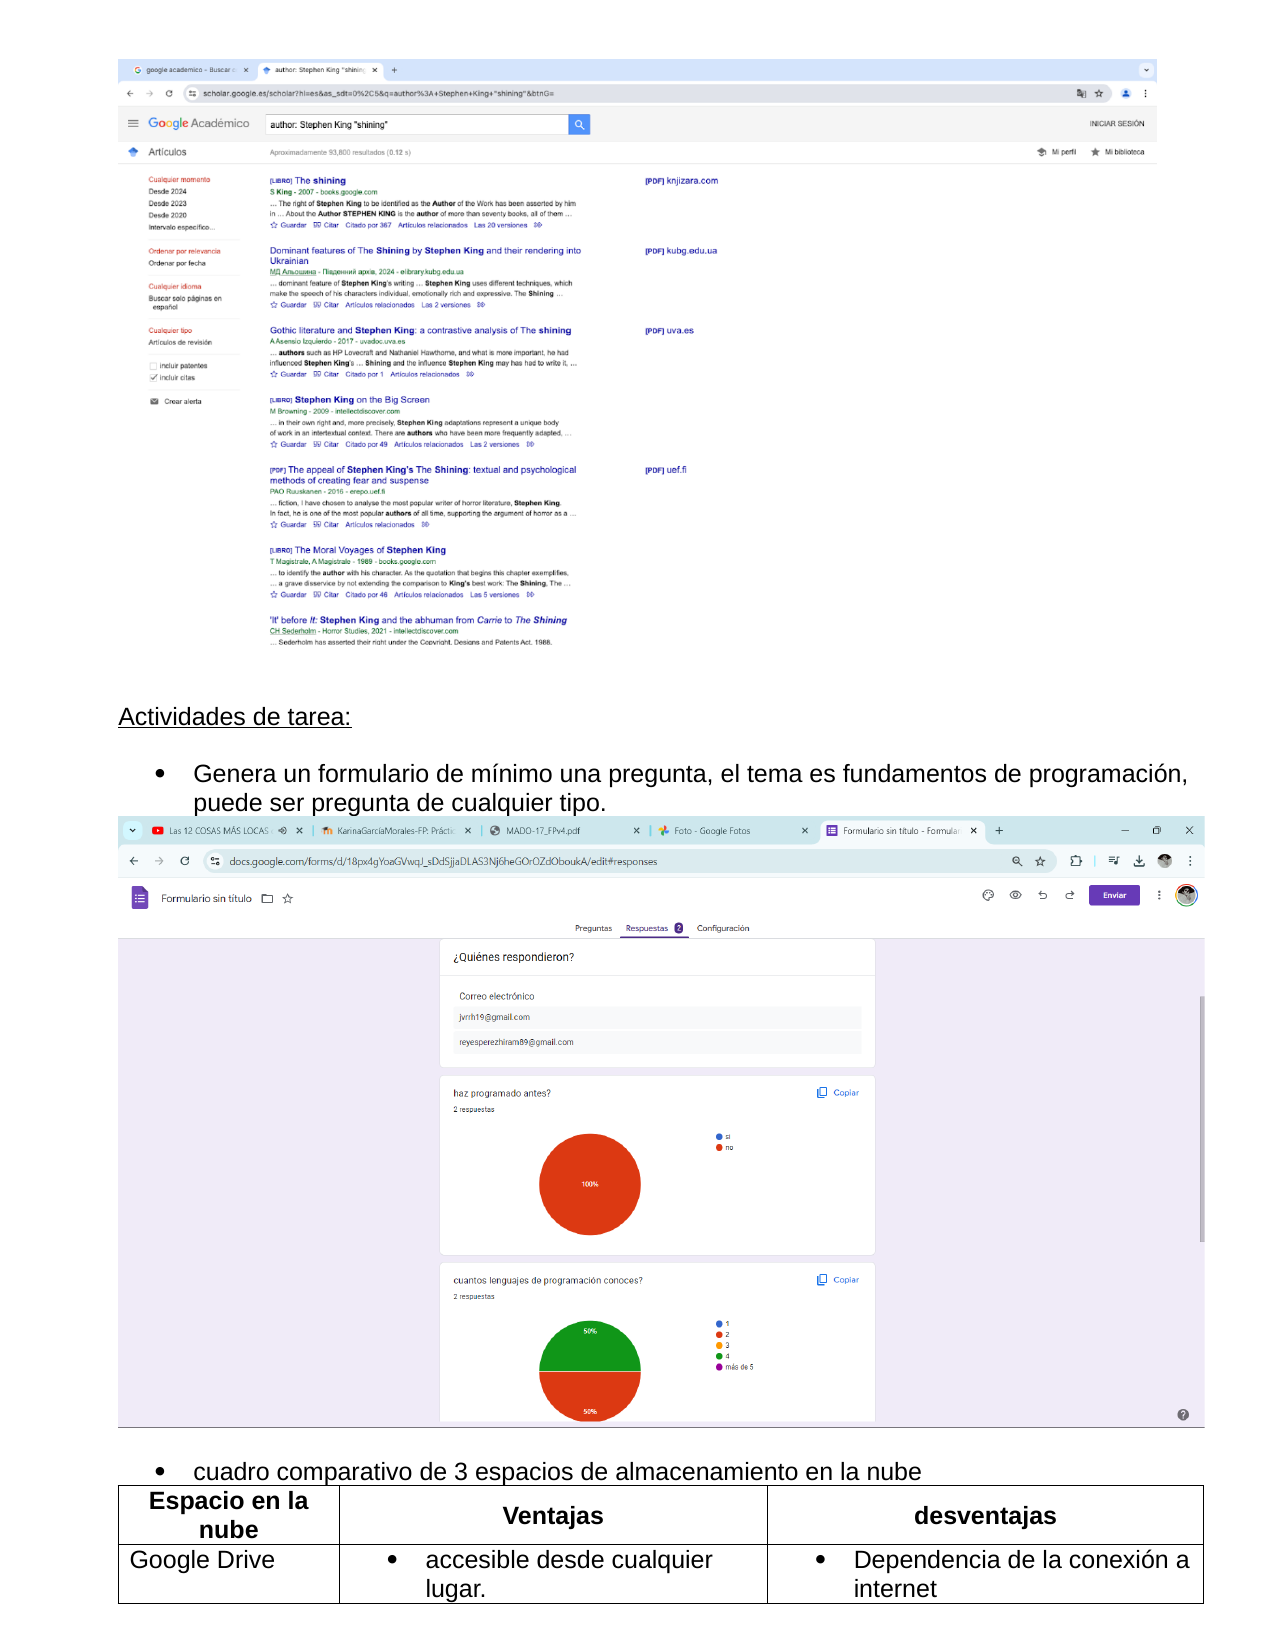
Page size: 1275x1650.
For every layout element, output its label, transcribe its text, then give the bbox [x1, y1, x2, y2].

table_cell accesible desde cualquier lugar. Sincronización entre dispositivos. Compatibilidad con múltiples dispositivos y sistemas operativos. Facilidad de búsqueda y organización. Integración con otras aplicaciones. Compartir y colaborar con otros en tiempo real [340, 1545, 767, 1602]
text Actividades de tarea: [118, 702, 1205, 730]
list Genera un formulario de mínimo una pregunta, el tema es fundamentos de programación, puede ser pregunta de cualquier tipo. [156, 759, 1205, 816]
table_header desventajas [768, 1486, 1203, 1544]
table_cell Dependencia de la conexión a internet Limitación de 15 GB de almacenamiento gratuito. Compatibilidad limitada con formatos específicos. Necesidad de una cuenta de Google. Costo para el espacio del almacenamiento adicional. Restricción de tamaño de archivo para enlaces compartidos. [768, 1545, 1203, 1602]
table_header Ventajas [340, 1486, 767, 1544]
list cuadro comparativo de 3 espacios de almacenamiento en la nube [156, 1456, 1205, 1485]
table_cell Google Drive [119, 1545, 339, 1602]
table_header Espacio en la nube [119, 1486, 339, 1544]
